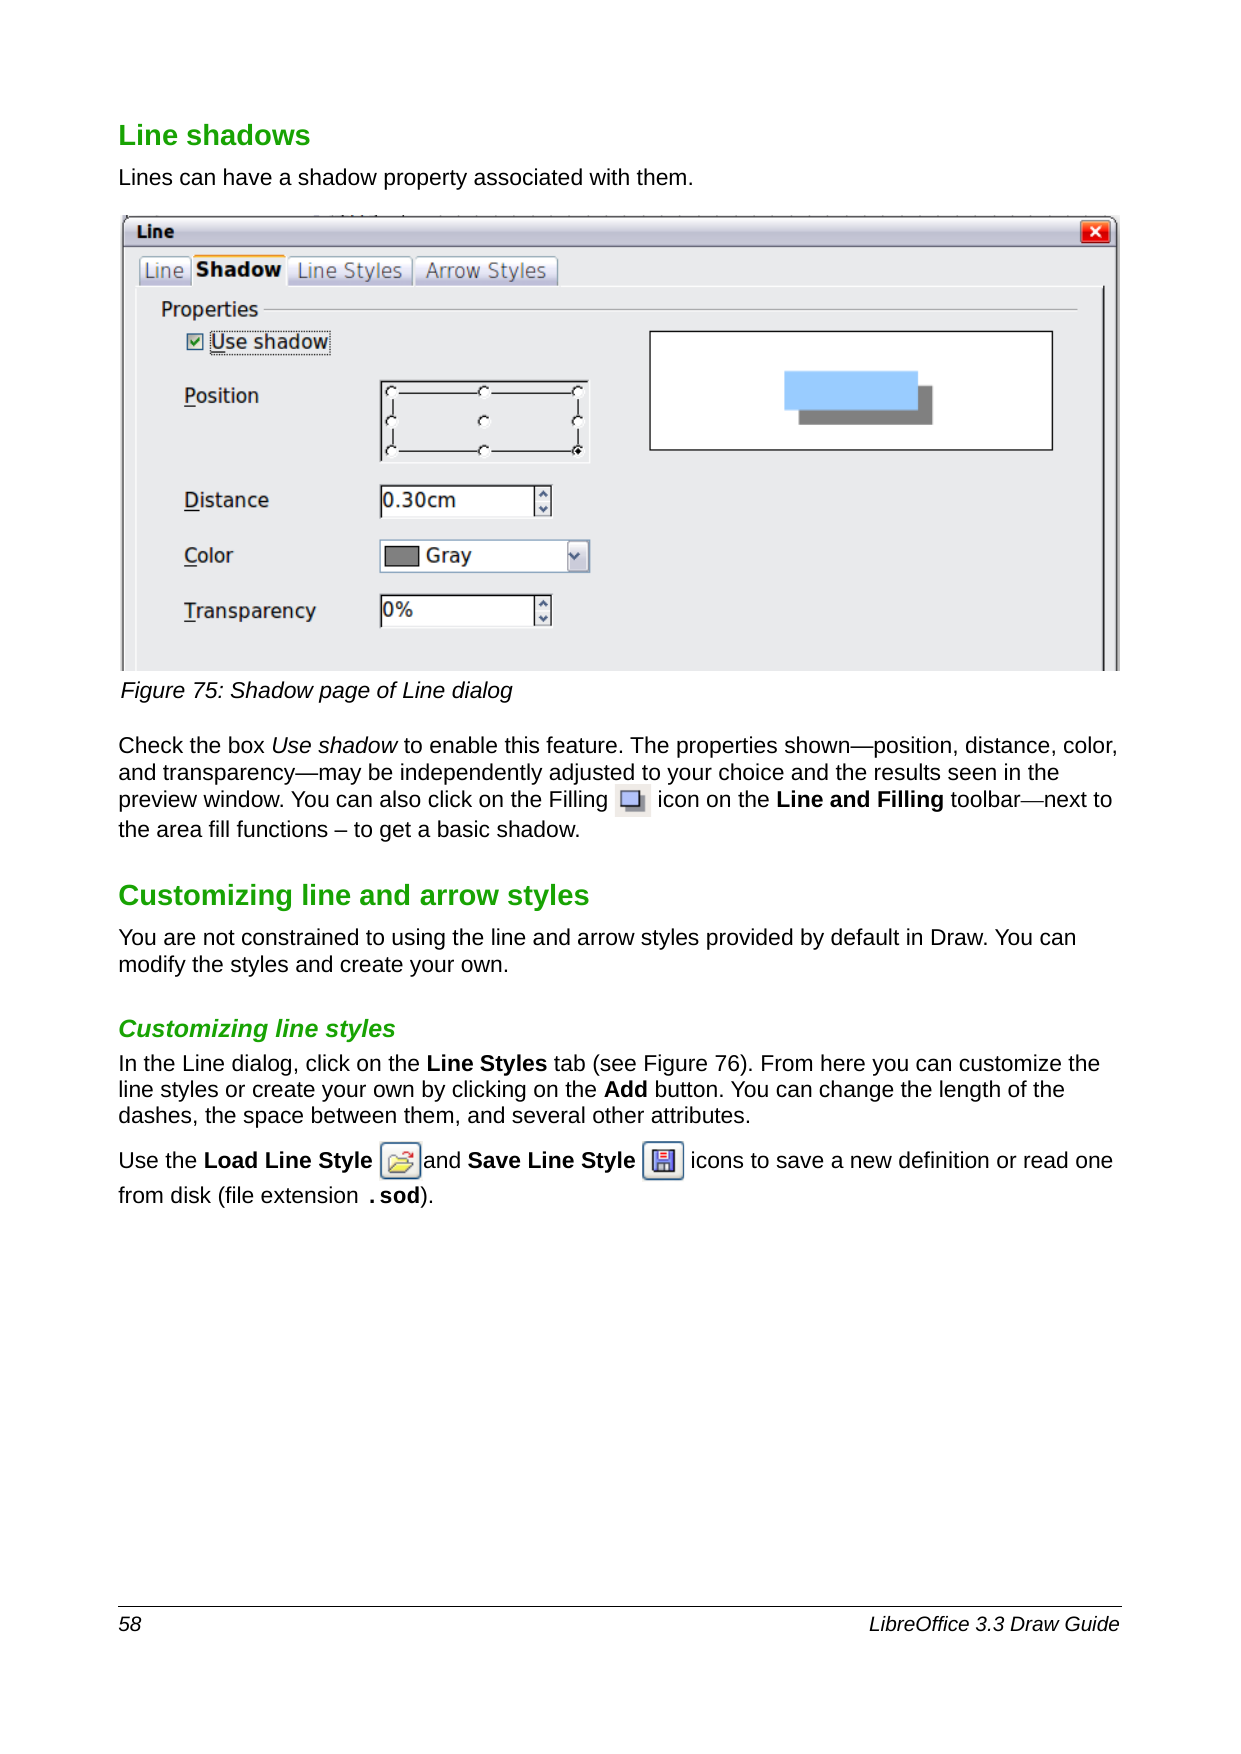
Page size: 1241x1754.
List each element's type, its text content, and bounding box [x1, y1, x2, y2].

picture [120, 215, 1120, 671]
picture [379, 1141, 423, 1181]
text In the Line dialog, click on the Line Styles tab (see Figure 76). From here you can customize the line styles or create your own by clicking on the Add button. You can change the length of the dashes, the space between them, and several other attributes. [118, 1049, 1122, 1128]
text You are not constrained to using the line and arrow styles provided by default in Draw. You can modify the styles and create your own. [118, 924, 1122, 977]
text Figure 75: Shadow page of Line dialog [120, 677, 1120, 703]
subtitle Customizing line and arrow styles [118, 878, 1122, 912]
subtitle Customizing line styles [118, 1014, 1122, 1043]
picture [642, 1141, 685, 1182]
picture [614, 784, 652, 817]
text Check the box Use shadow to enable this feature. The properties shown—position, distance, color, and transparency—may be independently adjusted to your choice and the results seen in the preview window. You can also click on the Filling icon on the Line and Filling toolbar—next to the area fill functions – to get a basic shadow. [118, 732, 1122, 843]
subtitle Line shadows [118, 118, 1122, 152]
text Use the Load Line Style and Save Line Style icons to save a new definition or read one from disk (file extension .sod). [118, 1141, 1122, 1210]
text Lines can have a shadow property associated with them. [118, 164, 1122, 190]
